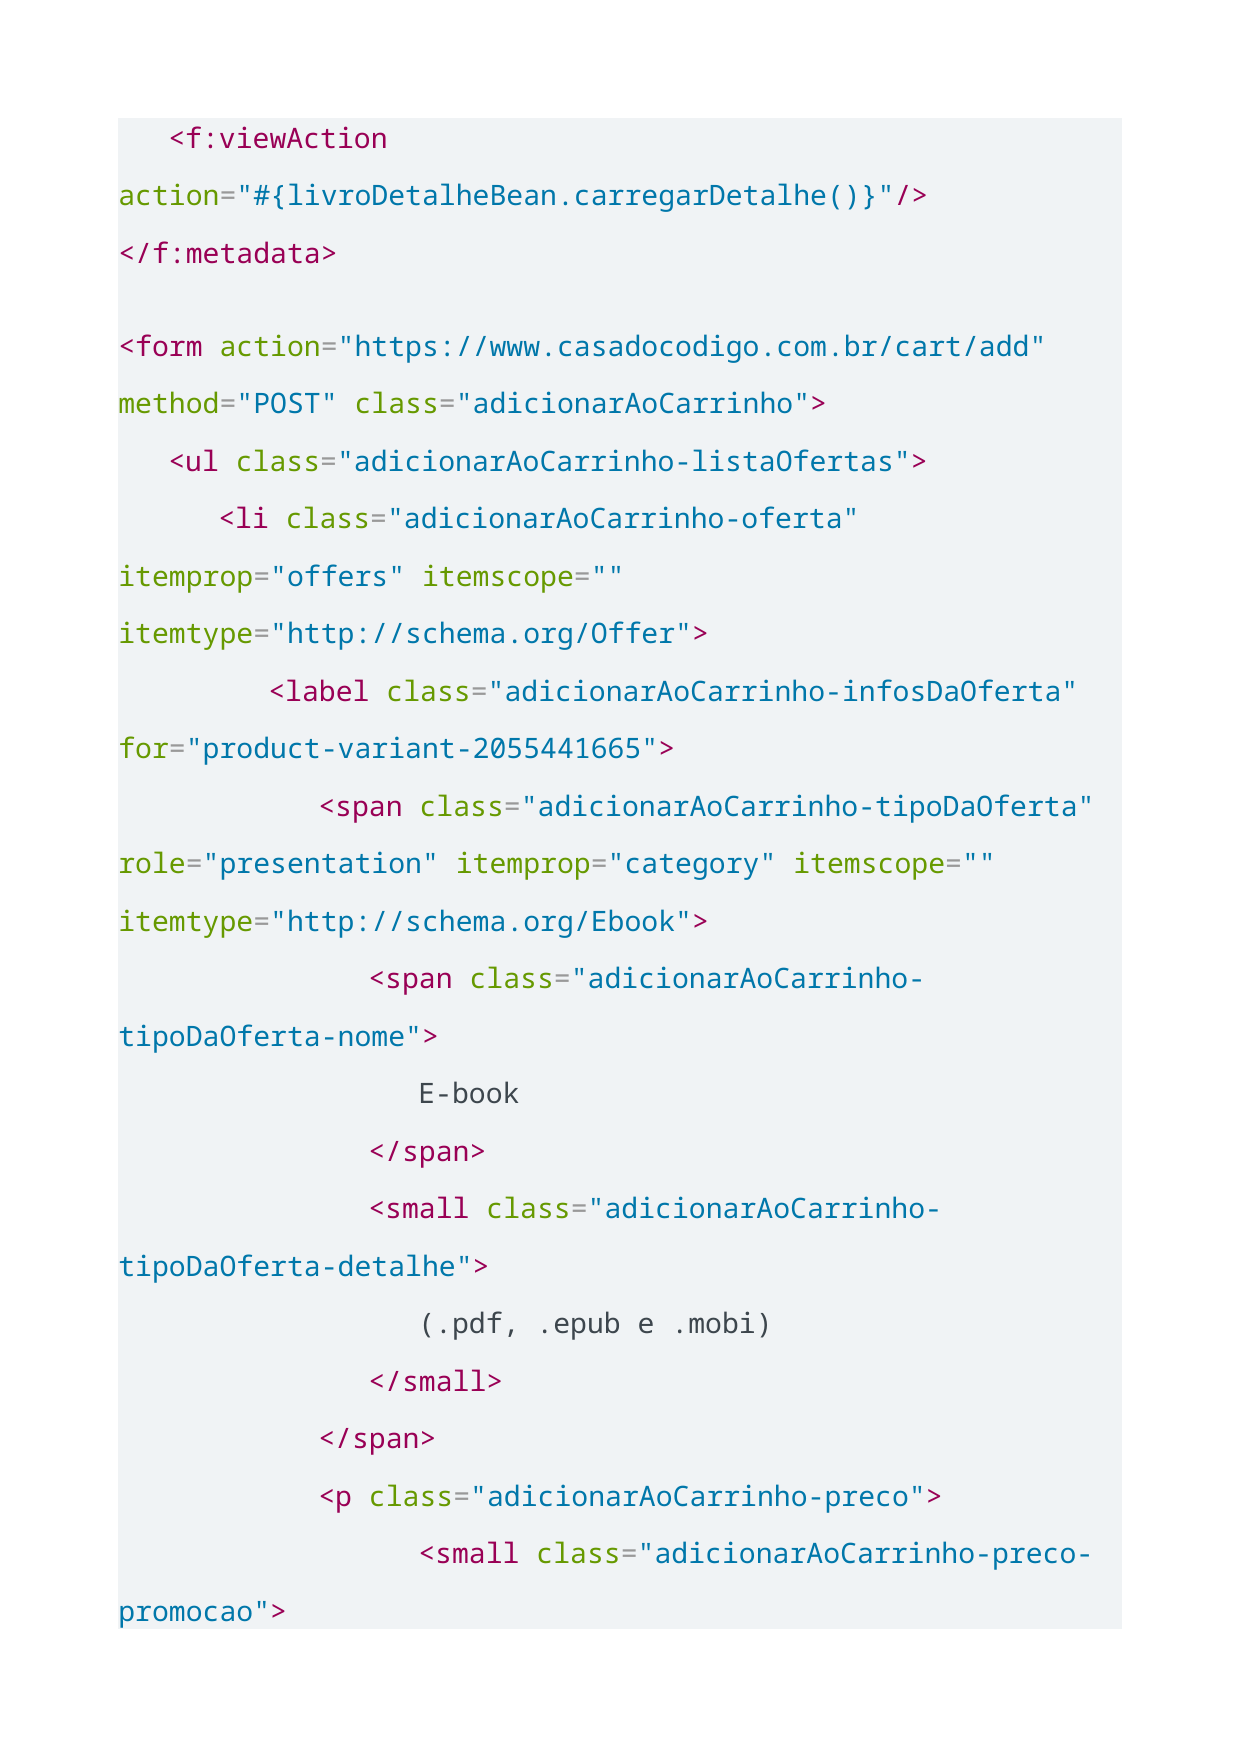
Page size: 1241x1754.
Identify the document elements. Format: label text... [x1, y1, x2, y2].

text <ul class="adicionarAoCarrinho-listaOfertas"> [118, 441, 1122, 479]
text <small class="adicionarAoCarrinho-preco-promocao"> [118, 1533, 1122, 1629]
text </small> [118, 1361, 1122, 1399]
text E-book [118, 1073, 1122, 1112]
text <label class="adicionarAoCarrinho-infosDaOferta" for="product-variant-2055441665"> [118, 671, 1122, 767]
text </f:metadata> [118, 233, 1122, 271]
text <f:viewAction action="#{livroDetalheBean.carregarDetalhe()}"/> [118, 118, 1122, 214]
text <small class="adicionarAoCarrinho-tipoDaOferta-detalhe"> [118, 1188, 1122, 1284]
text (.pdf, .epub e .mobi) [118, 1303, 1122, 1342]
text <li class="adicionarAoCarrinho-oferta" itemprop="offers" itemscope="" itemtype="http://schema.org/Offer"> [118, 498, 1122, 652]
text </span> [118, 1418, 1122, 1457]
text </span> [118, 1131, 1122, 1169]
text <p class="adicionarAoCarrinho-preco"> [118, 1476, 1122, 1514]
text <span class="adicionarAoCarrinho-tipoDaOferta" role="presentation" itemprop="category" itemscope="" itemtype="http://schema.org/Ebook"> [118, 786, 1122, 939]
text <span class="adicionarAoCarrinho-tipoDaOferta-nome"> [118, 958, 1122, 1054]
text <form action="https://www.casadocodigo.com.br/cart/add" method="POST" class="adicionarAoCarrinho"> [118, 326, 1122, 422]
